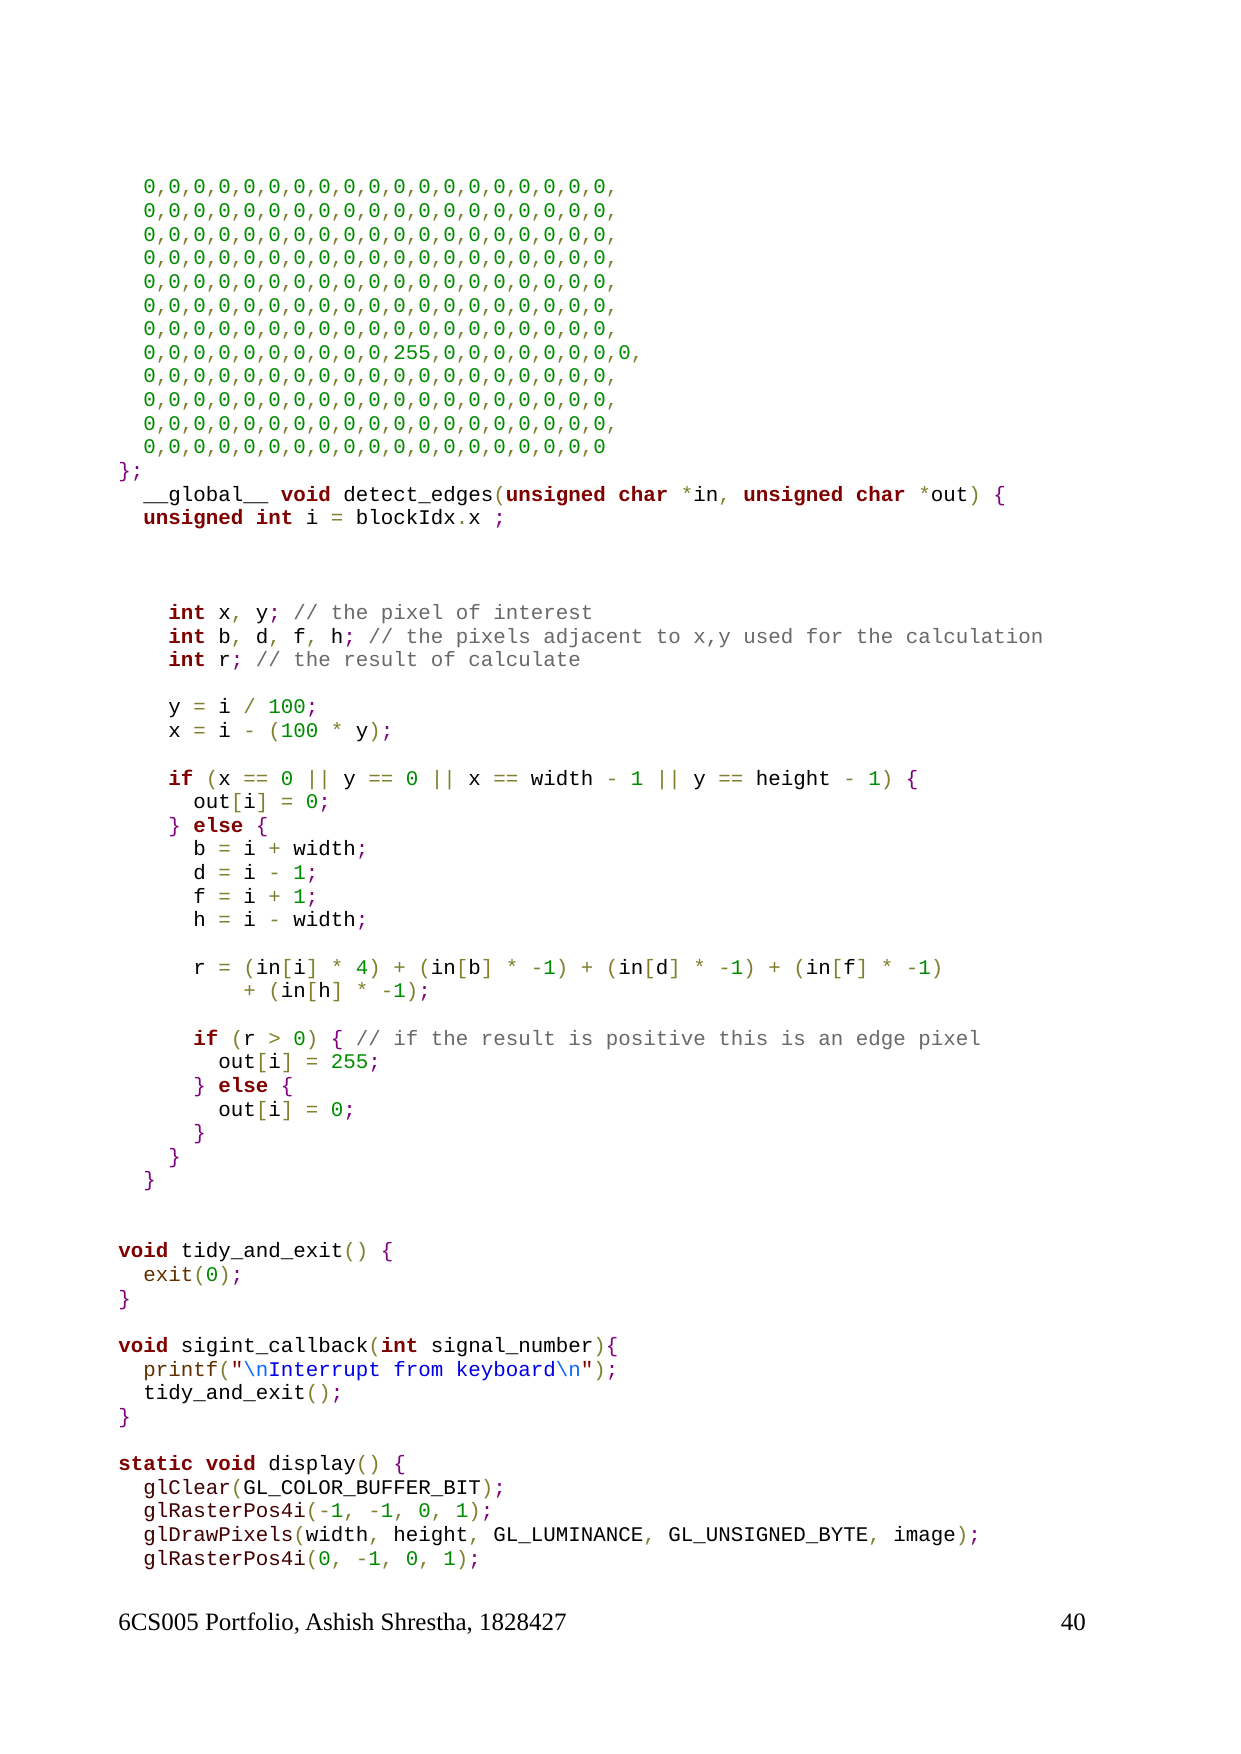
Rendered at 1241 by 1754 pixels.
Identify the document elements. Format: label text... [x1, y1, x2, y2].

text } else { [118, 1075, 1122, 1098]
text r = (in[i] * 4) + (in[b] * -1) + (in[d] * -1) + (in[f] * -1) [118, 957, 1122, 980]
text 0,0,0,0,0,0,0,0,0,0,0,0,0,0,0,0,0,0,0, [118, 318, 1122, 342]
text + (in[h] * -1); [118, 980, 1122, 1004]
text 0,0,0,0,0,0,0,0,0,0,0,0,0,0,0,0,0,0,0, [118, 224, 1122, 247]
text 0,0,0,0,0,0,0,0,0,0,0,0,0,0,0,0,0,0,0, [118, 247, 1122, 271]
text static void display() { [118, 1453, 1122, 1477]
text b = i + width; [118, 838, 1122, 862]
text exit(0); [118, 1264, 1122, 1288]
text f = i + 1; [118, 886, 1122, 909]
text } [118, 1146, 1122, 1169]
text void tidy_and_exit() { [118, 1240, 1122, 1264]
text } [118, 1122, 1122, 1146]
text } [118, 1406, 1122, 1429]
text } else { [118, 815, 1122, 838]
text int r; // the result of calculate [118, 649, 1122, 673]
text void sigint_callback(int signal_number){ [118, 1335, 1122, 1359]
text x = i - (100 * y); [118, 720, 1122, 744]
text int b, d, f, h; // the pixels adjacent to x,y used for the calculation [118, 626, 1122, 649]
text unsigned int i = blockIdx.x ; [118, 507, 1122, 531]
text } [118, 1288, 1122, 1311]
text } [118, 1169, 1122, 1193]
text 0,0,0,0,0,0,0,0,0,0,0,0,0,0,0,0,0,0,0 [118, 436, 1122, 460]
text 0,0,0,0,0,0,0,0,0,0,0,0,0,0,0,0,0,0,0, [118, 389, 1122, 413]
text }; [118, 460, 1122, 484]
text __global__ void detect_edges(unsigned char *in, unsigned char *out) { [118, 484, 1122, 507]
text d = i - 1; [118, 862, 1122, 886]
text glRasterPos4i(0, -1, 0, 1); [118, 1548, 1122, 1571]
text y = i / 100; [118, 697, 1122, 720]
text glRasterPos4i(-1, -1, 0, 1); [118, 1501, 1122, 1524]
text out[i] = 255; [118, 1051, 1122, 1075]
text 0,0,0,0,0,0,0,0,0,0,0,0,0,0,0,0,0,0,0, [118, 413, 1122, 436]
text int x, y; // the pixel of interest [118, 602, 1122, 626]
text if (x == 0 || y == 0 || x == width - 1 || y == height - 1) { [118, 767, 1122, 791]
text out[i] = 0; [118, 791, 1122, 815]
text if (r > 0) { // if the result is positive this is an edge pixel [118, 1028, 1122, 1051]
text printf("\nInterrupt from keyboard\n"); [118, 1359, 1122, 1382]
text h = i - width; [118, 909, 1122, 933]
text 0,0,0,0,0,0,0,0,0,0,0,0,0,0,0,0,0,0,0, [118, 200, 1122, 224]
text 0,0,0,0,0,0,0,0,0,0,0,0,0,0,0,0,0,0,0, [118, 176, 1122, 200]
text out[i] = 0; [118, 1098, 1122, 1122]
text 0,0,0,0,0,0,0,0,0,0,0,0,0,0,0,0,0,0,0, [118, 366, 1122, 389]
text 0,0,0,0,0,0,0,0,0,0,255,0,0,0,0,0,0,0,0, [118, 342, 1122, 366]
text tidy_and_exit(); [118, 1382, 1122, 1406]
text glClear(GL_COLOR_BUFFER_BIT); [118, 1477, 1122, 1501]
text 0,0,0,0,0,0,0,0,0,0,0,0,0,0,0,0,0,0,0, [118, 271, 1122, 294]
text 0,0,0,0,0,0,0,0,0,0,0,0,0,0,0,0,0,0,0, [118, 294, 1122, 318]
text glDrawPixels(width, height, GL_LUMINANCE, GL_UNSIGNED_BYTE, image); [118, 1524, 1122, 1548]
